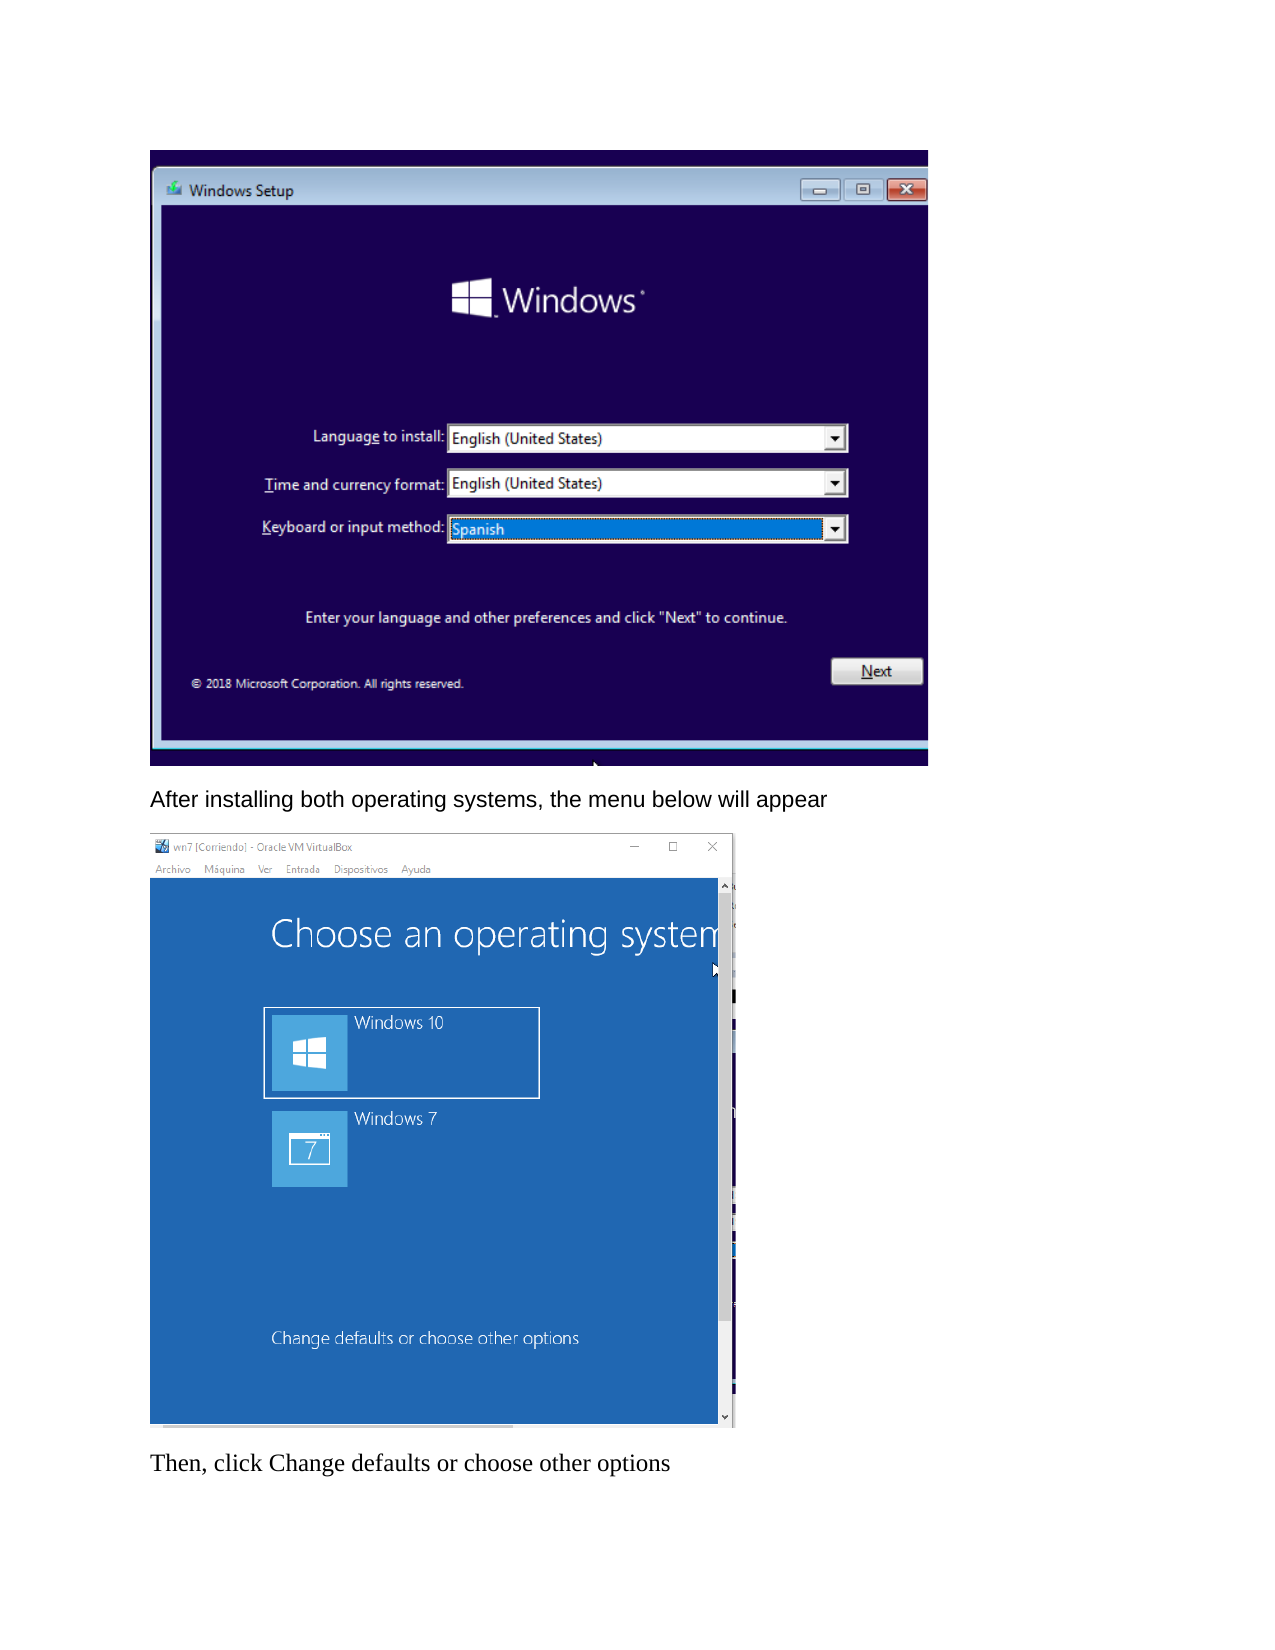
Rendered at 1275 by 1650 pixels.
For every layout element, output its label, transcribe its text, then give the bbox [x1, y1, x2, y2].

text After installing both operating systems, the menu below will appear [150, 786, 1125, 812]
text Then, click Change defaults or choose other options [150, 1448, 1125, 1477]
